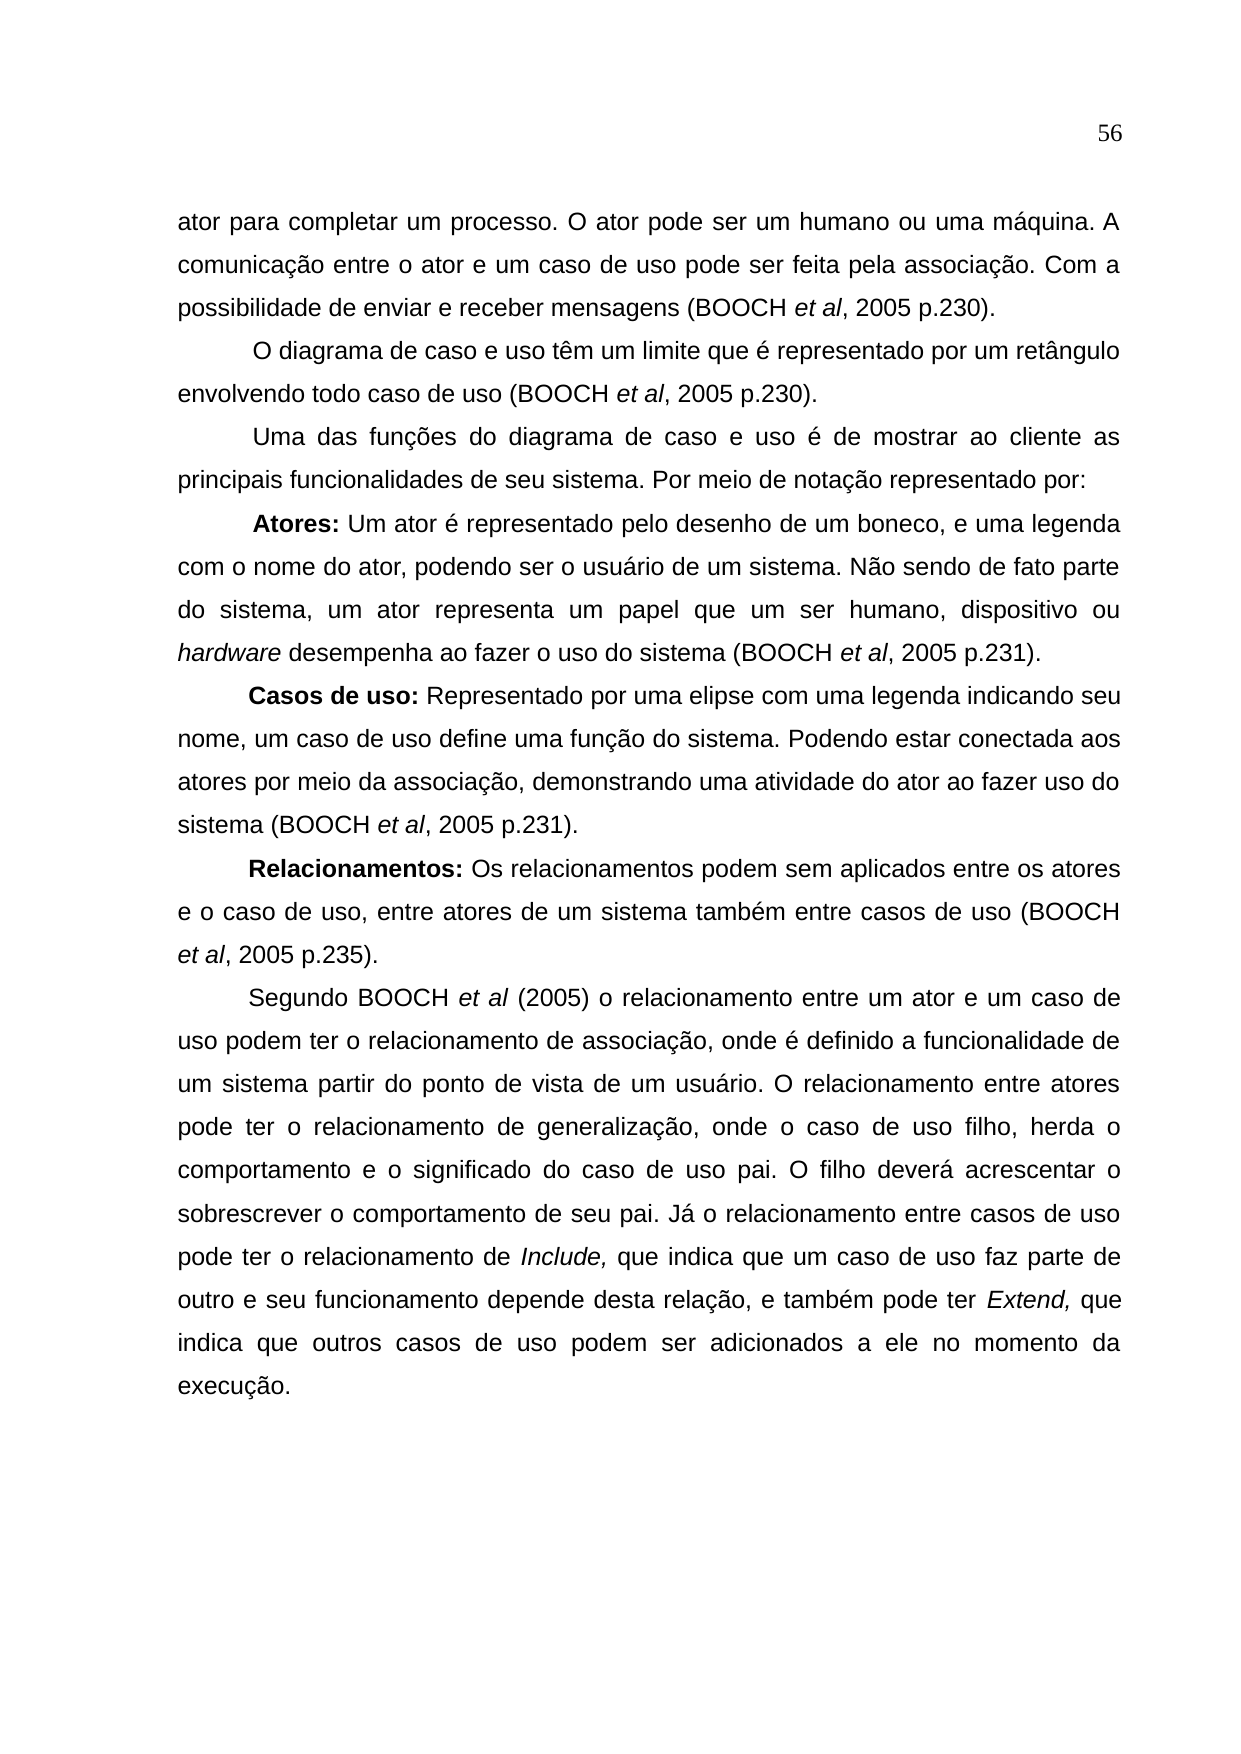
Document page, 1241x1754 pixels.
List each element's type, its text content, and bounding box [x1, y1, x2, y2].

text Uma das funções do diagrama de caso e uso é de mostrar ao cliente as principais funcionalidades de seu sistema. Por meio de notação representado por: [177, 422, 1122, 494]
text O diagrama de caso e uso têm um limite que é representado por um retângulo envolvendo todo caso de uso (BOOCH et al, 2005 p.230). [177, 336, 1122, 408]
text Casos de uso: Representado por uma elipse com uma legenda indicando seu nome, um caso de uso define uma função do sistema. Podendo estar conectada aos atores por meio da associação, demonstrando uma atividade do ator ao fazer uso do sistema (BOOCH et al, 2005 p.231). [177, 681, 1122, 839]
text Segundo BOOCH et al (2005) o relacionamento entre um ator e um caso de uso podem ter o relacionamento de associação, onde é definido a funcionalidade de um sistema partir do ponto de vista de um usuário. O relacionamento entre atores pode ter o relacionamento de generalização, onde o caso de uso filho, herda o comportamento e o significado do caso de uso pai. O filho deverá acrescentar o sobrescrever o comportamento de seu pai. Já o relacionamento entre casos de uso pode ter o relacionamento de Include, que indica que um caso de uso faz parte de outro e seu funcionamento depende desta relação, e também pode ter Extend, que indica que outros casos de uso podem ser adicionados a ele no momento da execução. [177, 983, 1122, 1400]
text Relacionamentos: Os relacionamentos podem sem aplicados entre os atores e o caso de uso, entre atores de um sistema também entre casos de uso (BOOCH et al, 2005 p.235). [177, 853, 1122, 968]
text ator para completar um processo. O ator pode ser um humano ou uma máquina. A comunicação entre o ator e um caso de uso pode ser feita pela associação. Com a possibilidade de enviar e receber mensagens (BOOCH et al, 2005 p.230). [177, 207, 1122, 322]
text Atores: Um ator é representado pelo desenho de um boneco, e uma legenda com o nome do ator, podendo ser o usuário de um sistema. Não sendo de fato parte do sistema, um ator representa um papel que um ser humano, dispositivo ou hardware desempenha ao fazer o uso do sistema (BOOCH et al, 2005 p.231). [177, 508, 1122, 667]
